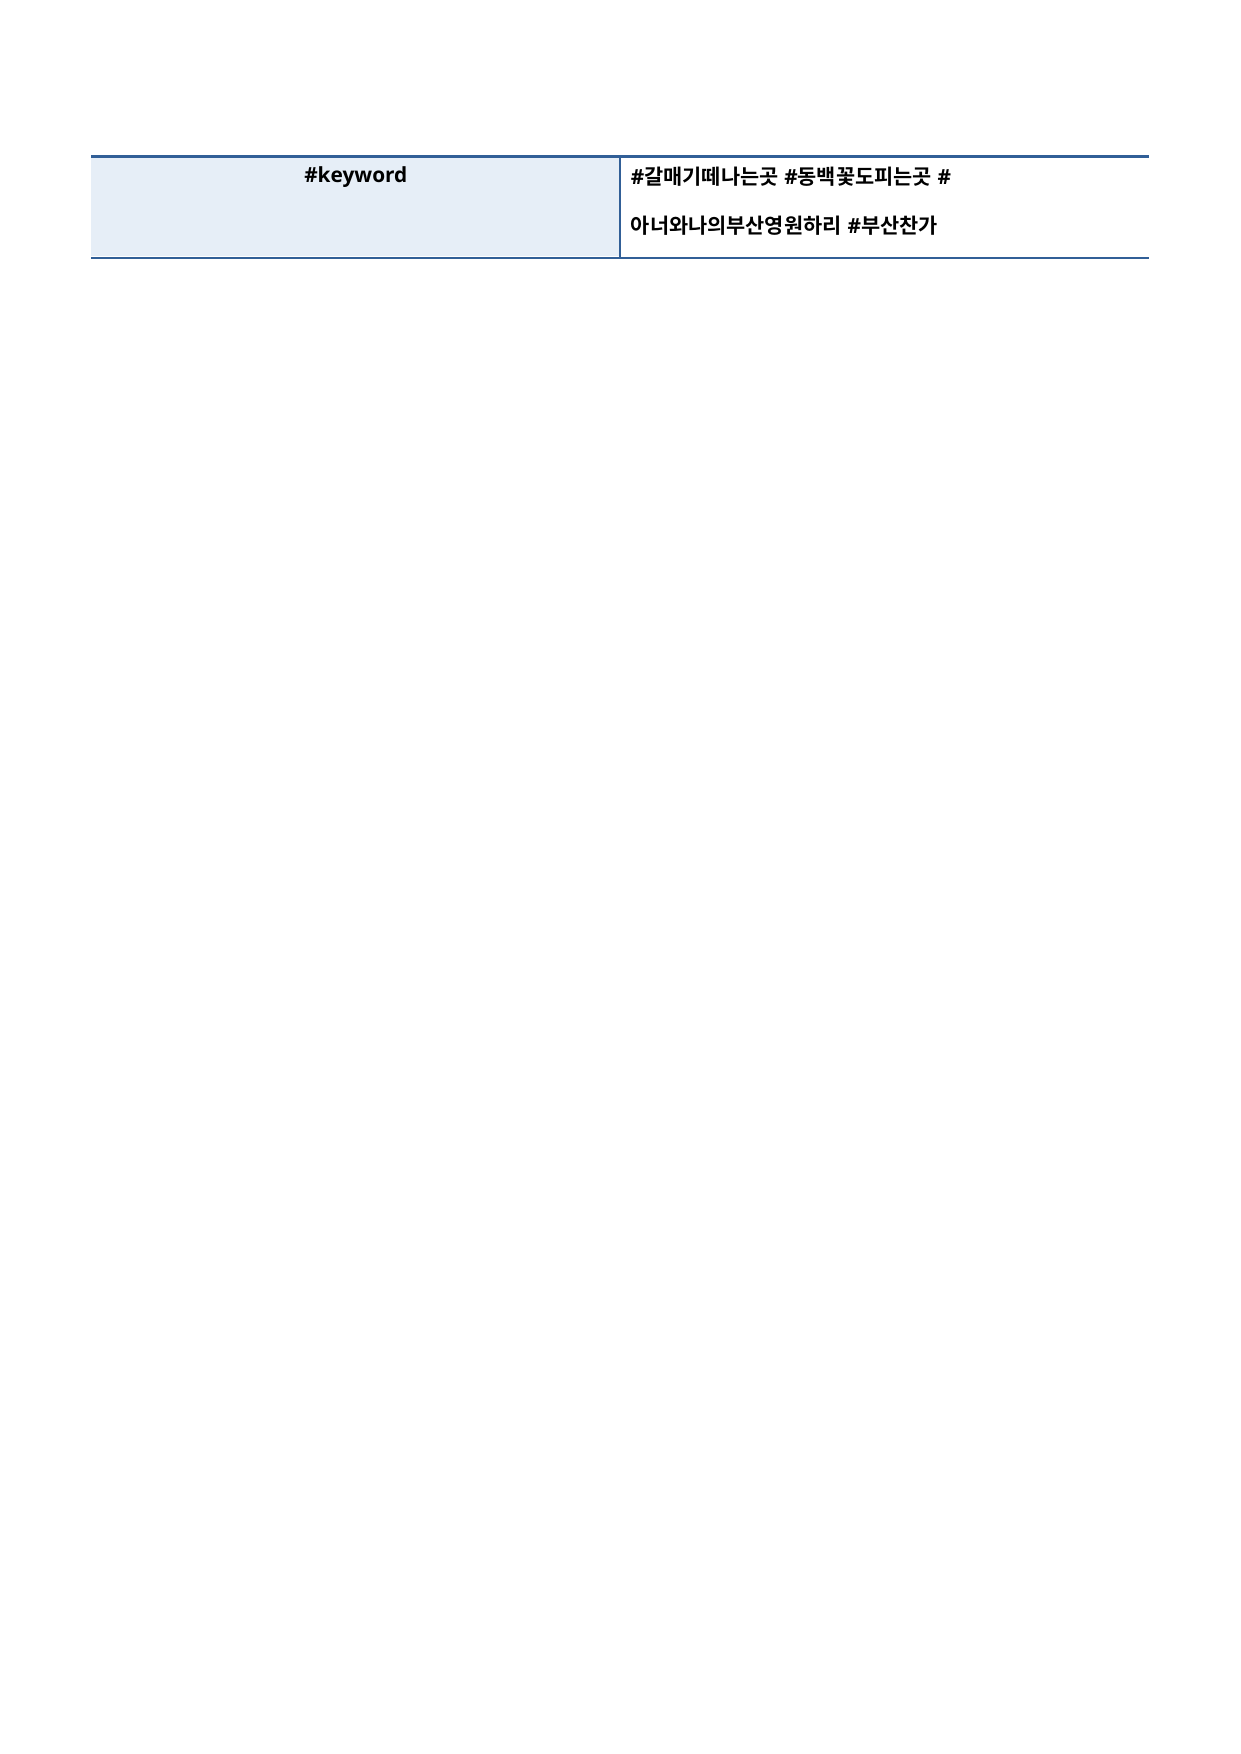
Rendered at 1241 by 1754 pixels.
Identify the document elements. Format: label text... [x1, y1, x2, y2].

table_header #갈매기떼나는곳 #동백꽃도피는곳 #아너와나의부산영원하리 #부산찬가 [621, 158, 1149, 256]
table_header #keyword [91, 158, 619, 256]
